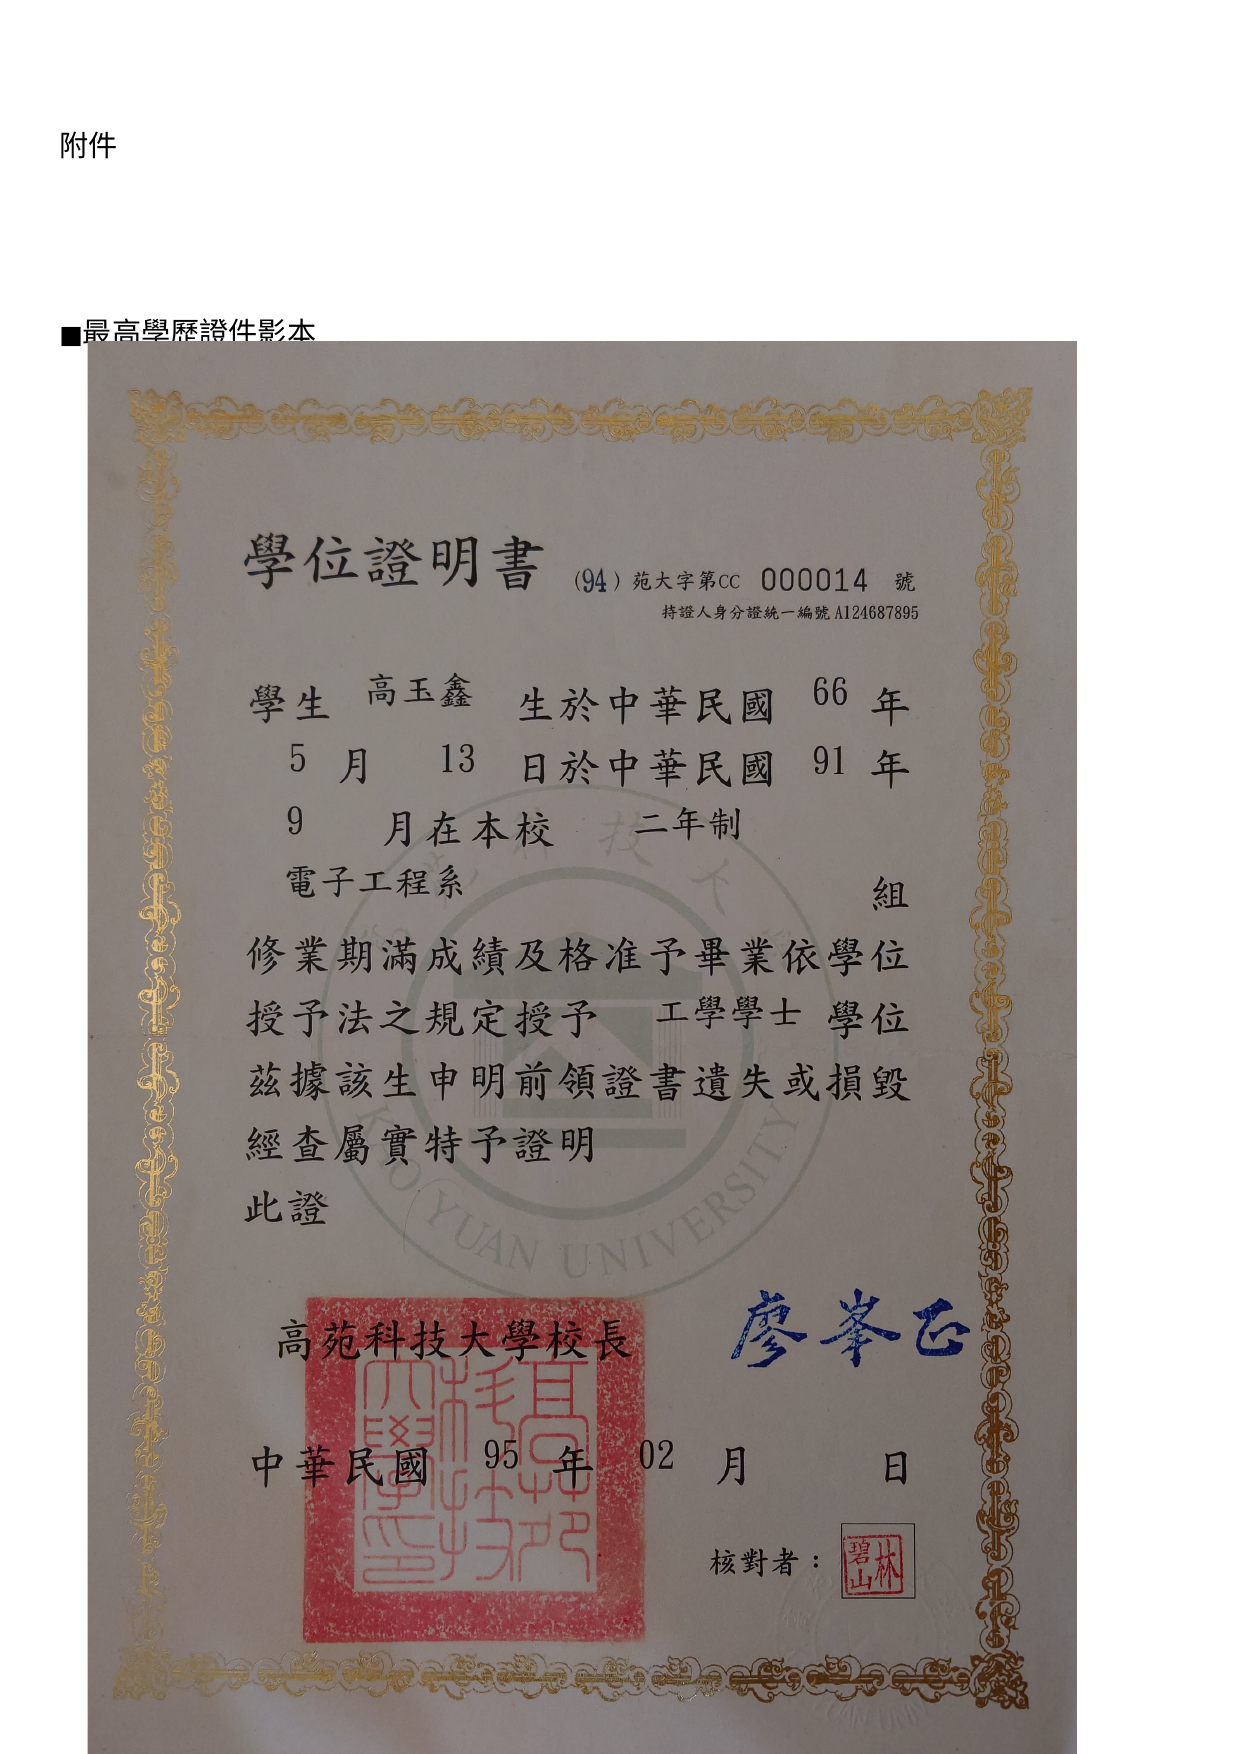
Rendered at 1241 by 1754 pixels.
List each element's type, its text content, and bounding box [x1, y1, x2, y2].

text ■最高學歷證件影本 [59, 289, 1181, 352]
text 附件 [59, 102, 1181, 164]
